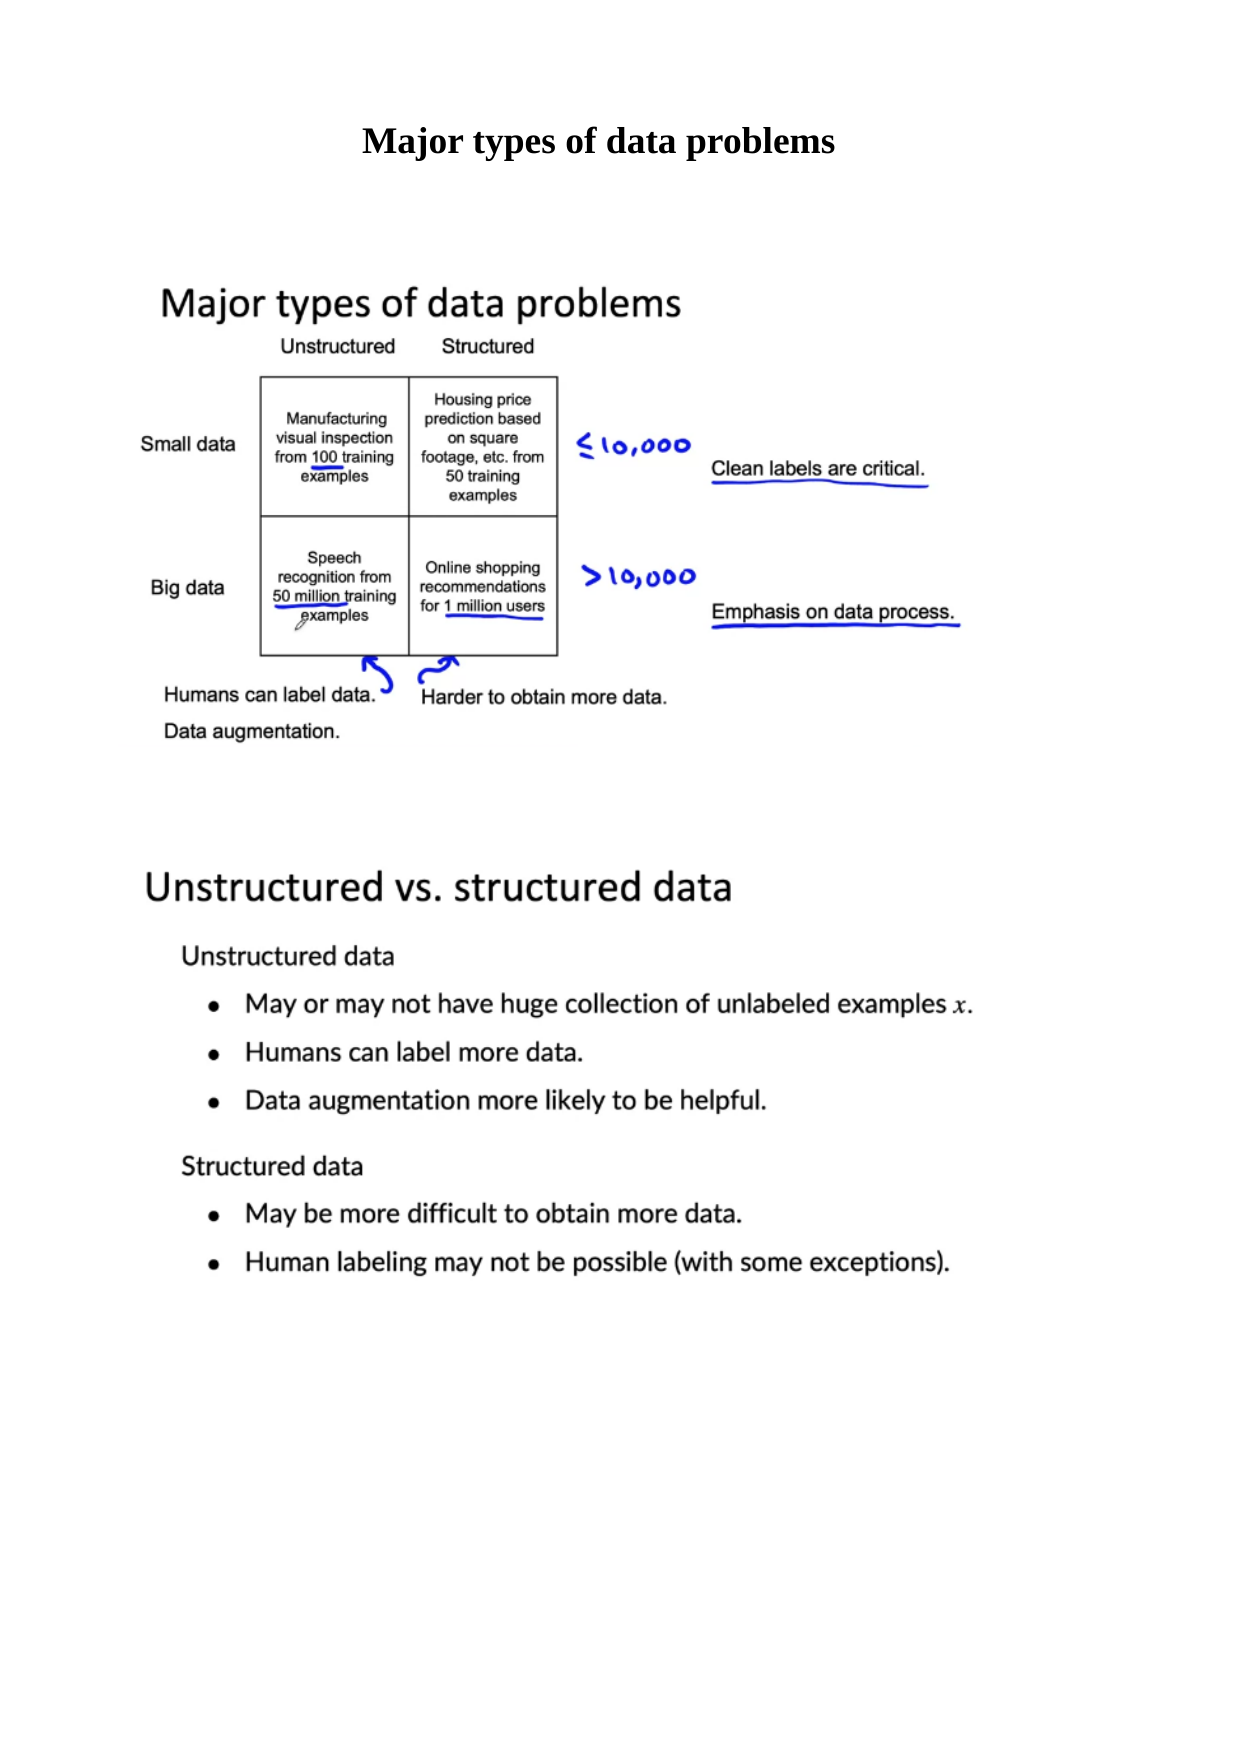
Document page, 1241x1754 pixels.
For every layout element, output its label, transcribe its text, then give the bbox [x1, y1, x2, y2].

text Major types of data problems [118, 118, 1122, 161]
picture [118, 859, 1123, 1288]
picture [118, 272, 1123, 747]
